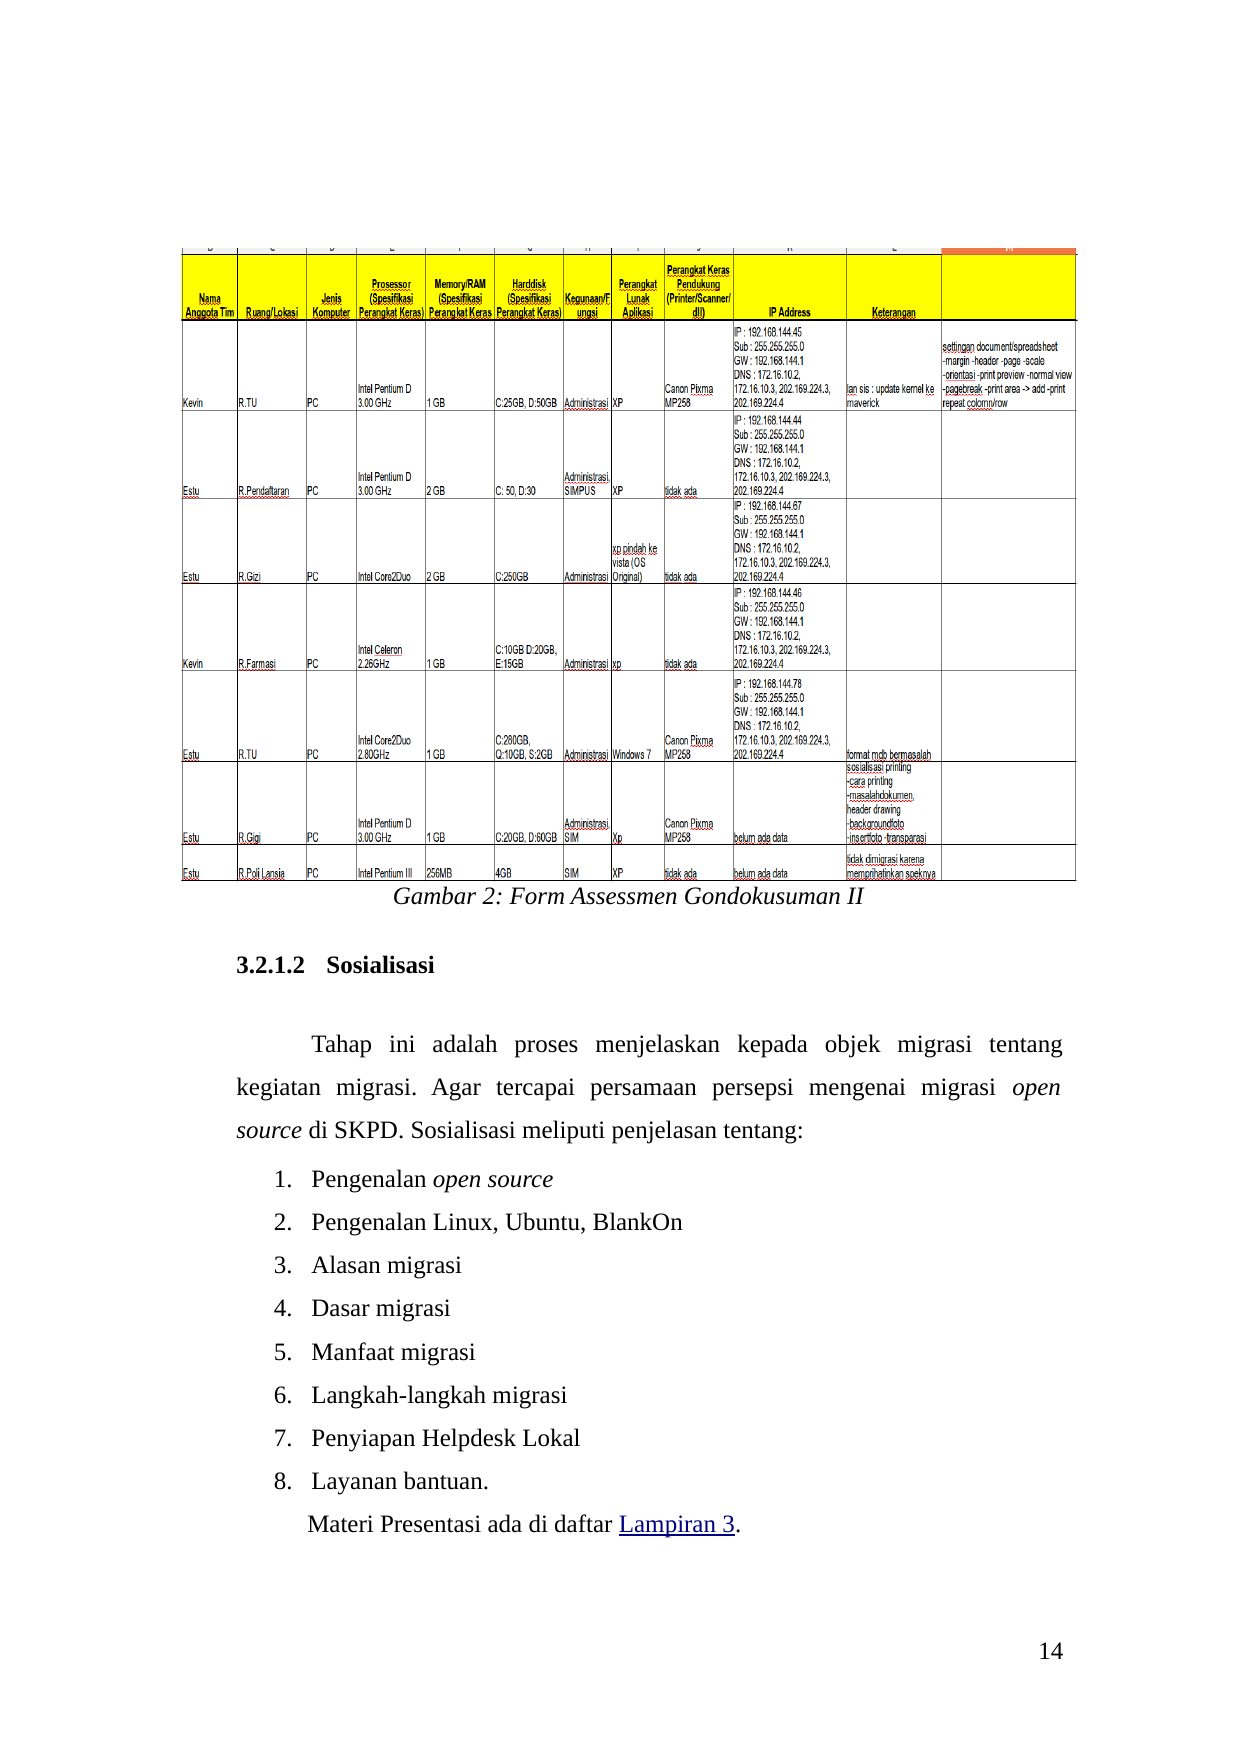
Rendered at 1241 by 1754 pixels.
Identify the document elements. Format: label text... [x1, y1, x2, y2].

list Alasan migrasi [274, 1250, 1063, 1279]
list Dasar migrasi [274, 1293, 1063, 1322]
picture [181, 248, 1078, 882]
list Penyiapan Helpdesk Lokal [274, 1423, 1063, 1452]
subtitle [236, 236, 1063, 248]
text Gambar 2: Form Assessmen Gondokusuman II [176, 261, 1083, 910]
subtitle Sosialisasi [176, 910, 1083, 979]
list Layanan bantuan. [274, 1466, 1063, 1495]
list Pengenalan open source [274, 1164, 1063, 1193]
text Tahap ini adalah proses menjelaskan kepada objek migrasi tentang kegiatan migrasi. Agar tercapai persamaan persepsi mengenai migrasi open source di SKPD. Sosialisasi meliputi penjelasan tentang: [236, 1029, 1063, 1144]
list Langkah-langkah migrasi [274, 1380, 1063, 1408]
text Materi Presentasi ada di daftar Lampiran 3. [236, 1509, 1063, 1538]
list Manfaat migrasi [274, 1337, 1063, 1365]
list Pengenalan Linux, Ubuntu, BlankOn [274, 1207, 1063, 1236]
